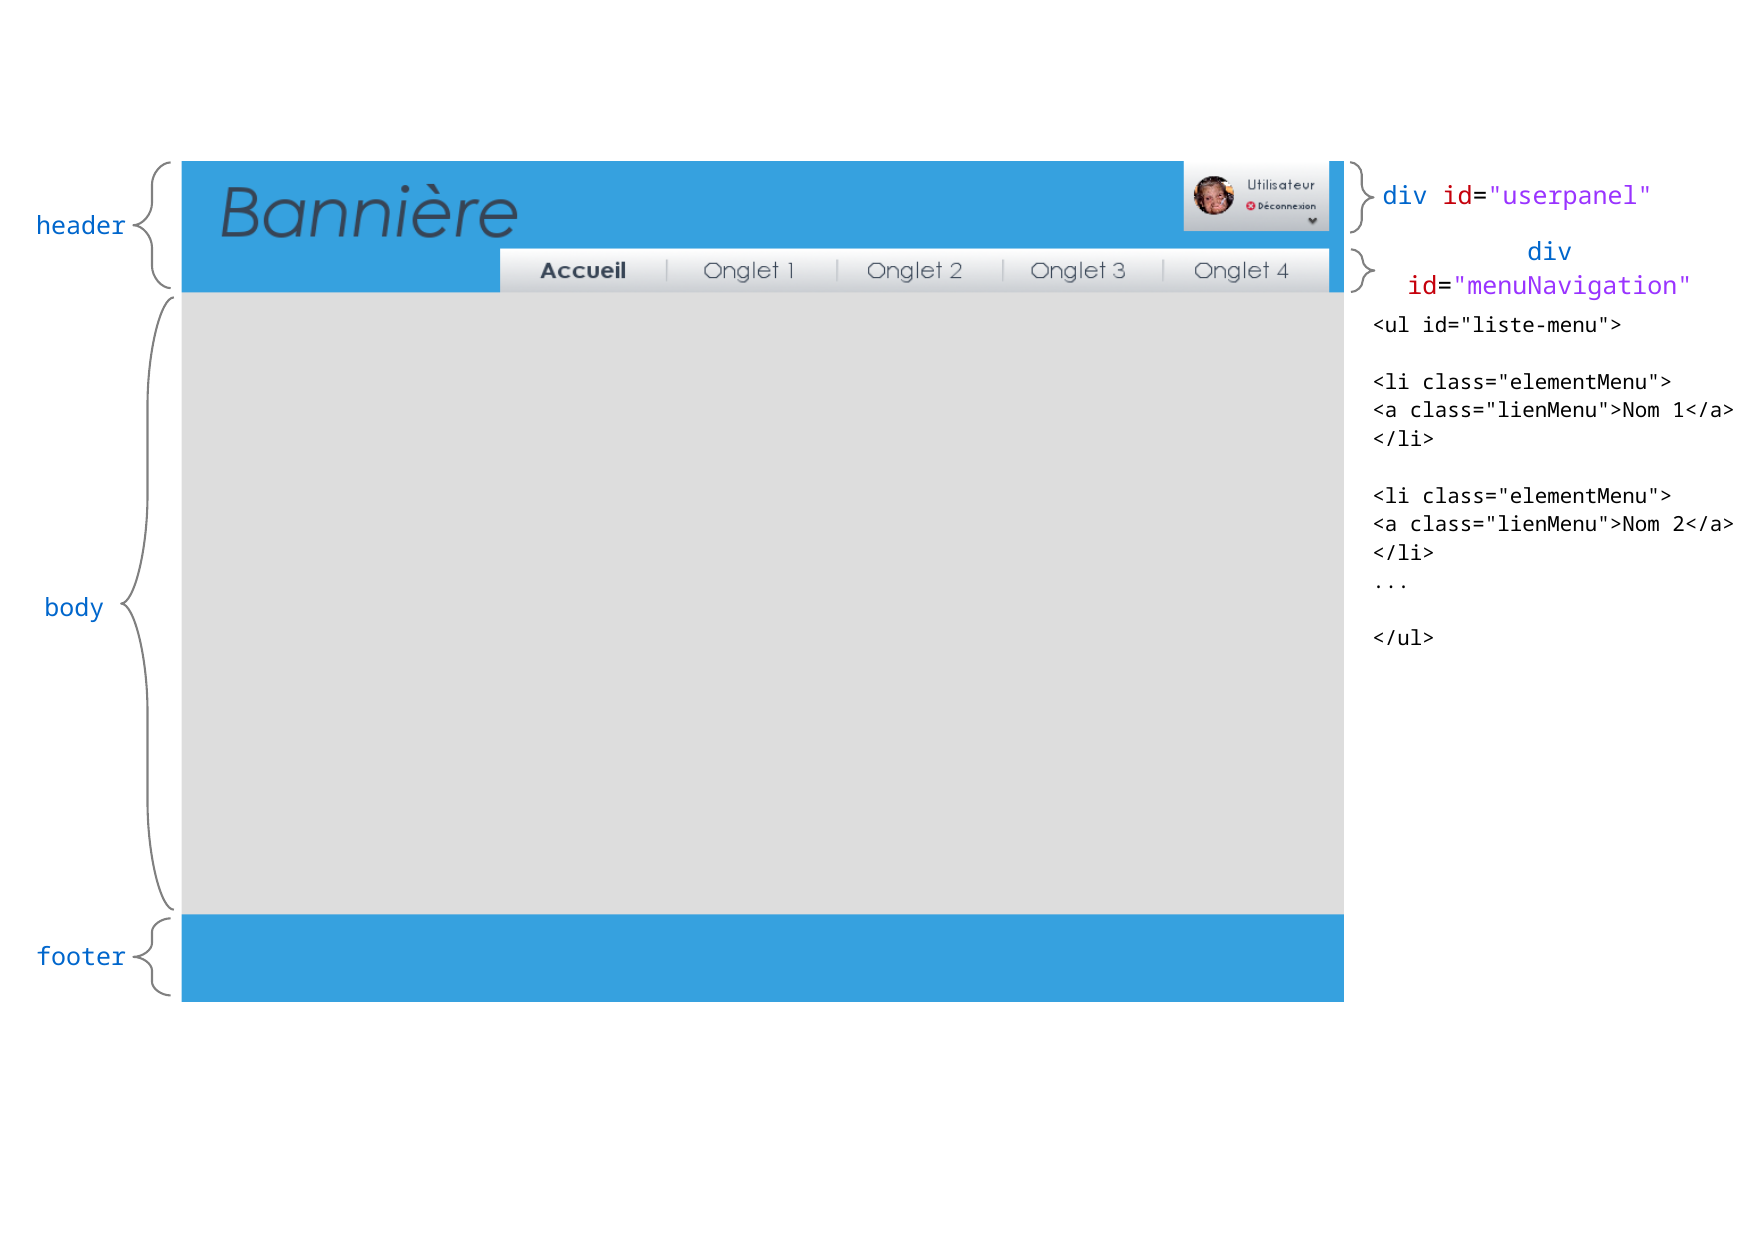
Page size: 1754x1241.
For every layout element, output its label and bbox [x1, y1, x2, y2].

picture [181, 161, 1344, 1002]
